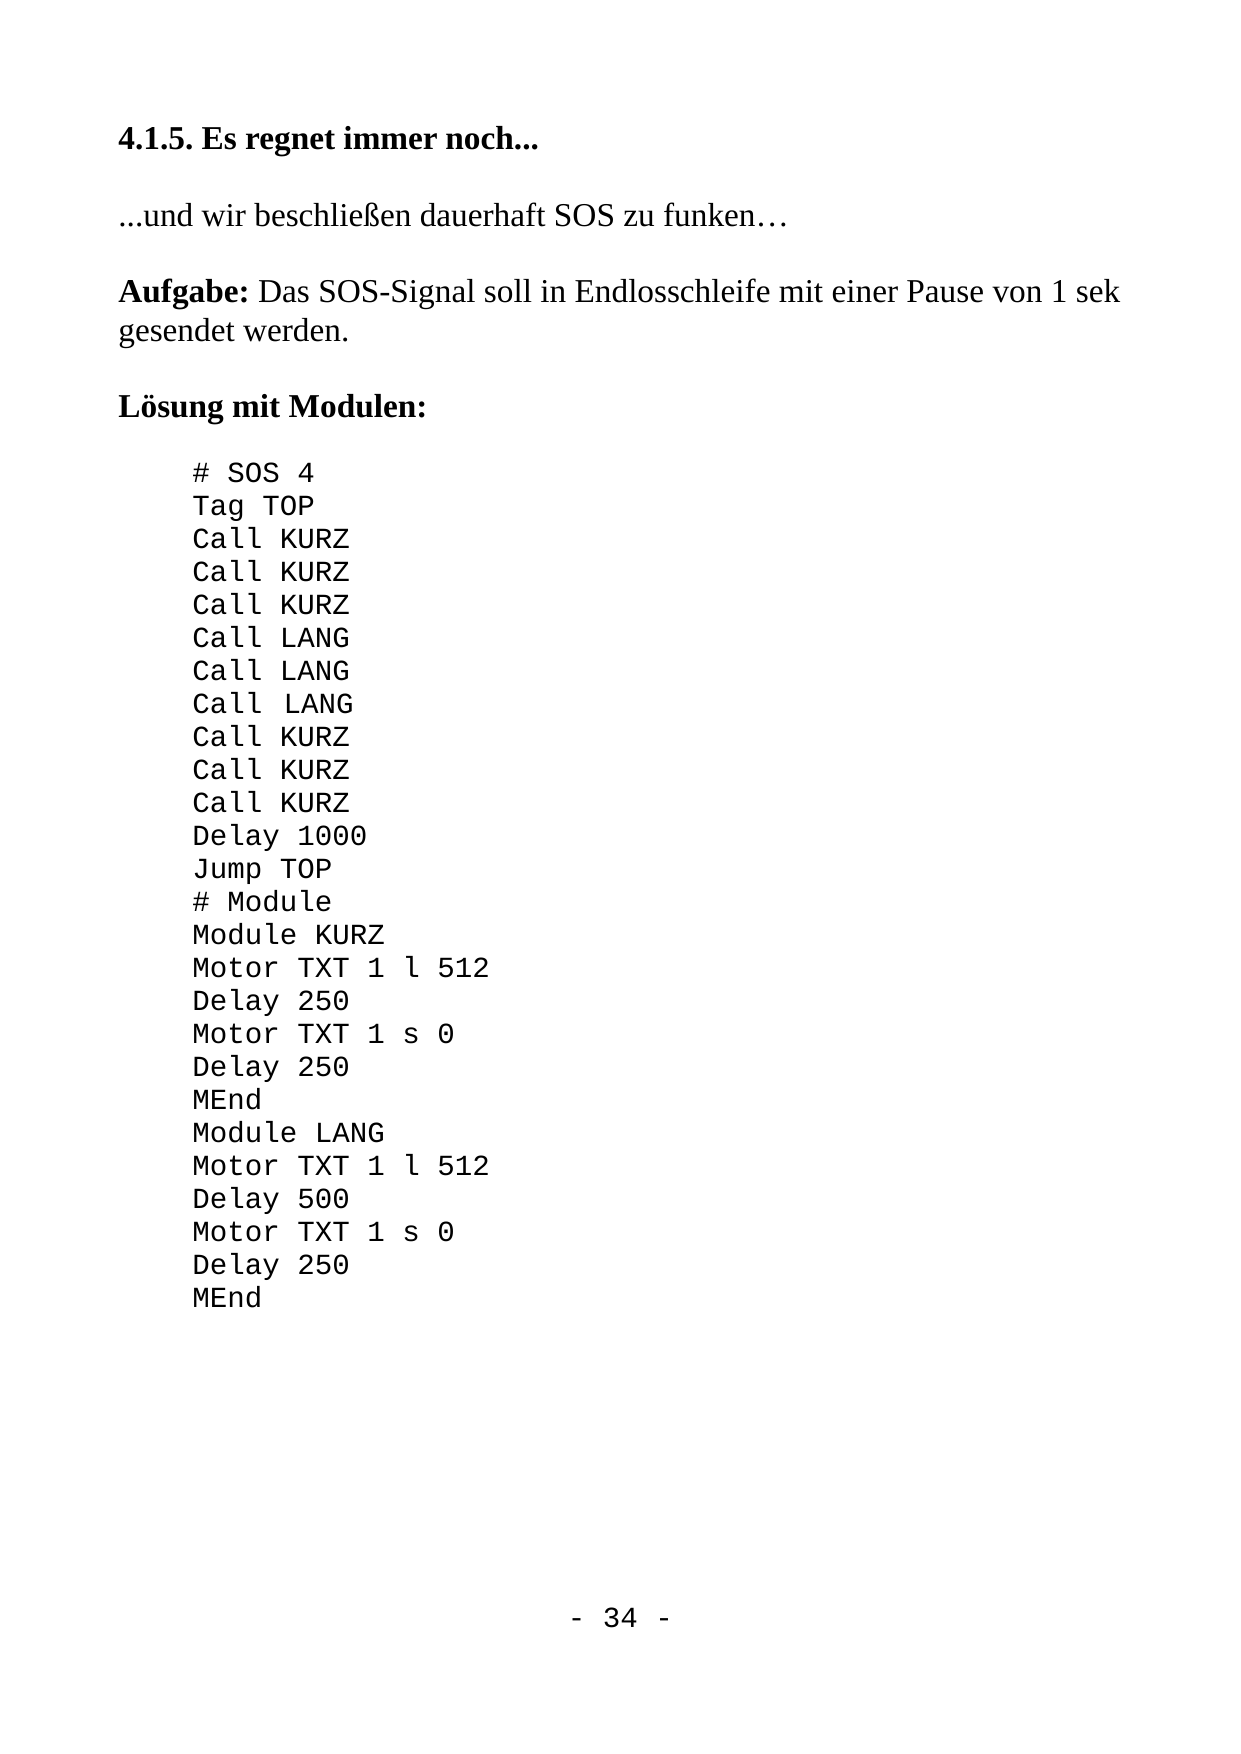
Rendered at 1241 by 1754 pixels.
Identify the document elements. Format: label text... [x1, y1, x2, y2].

text Motor TXT 1 l 512 [118, 1151, 1122, 1184]
text MEnd [118, 1283, 1122, 1316]
text Tag TOP [118, 491, 1122, 524]
text Delay 250 [118, 986, 1122, 1019]
text Delay 250 [118, 1250, 1122, 1283]
text Call KURZ [118, 557, 1122, 590]
text MEnd [118, 1085, 1122, 1118]
text Call KURZ [118, 590, 1122, 623]
text Motor TXT 1 s 0 [118, 1019, 1122, 1052]
text Delay 250 [118, 1052, 1122, 1085]
text 4.1.5. Es regnet immer noch... [118, 118, 1122, 156]
text Lösung mit Modulen: [118, 386, 1122, 425]
text Jump TOP [118, 854, 1122, 887]
text Delay 500 [118, 1184, 1122, 1217]
text Aufgabe: Das SOS-Signal soll in Endlosschleife mit einer Pause von 1 sek gesendet werden. [118, 271, 1122, 348]
text Call KURZ [118, 755, 1122, 788]
text Call LANG [118, 689, 1122, 722]
text Call LANG [118, 623, 1122, 656]
text Call KURZ [118, 722, 1122, 755]
text Module KURZ [118, 920, 1122, 953]
text Motor TXT 1 s 0 [118, 1217, 1122, 1250]
text Motor TXT 1 l 512 [118, 953, 1122, 986]
text Call KURZ [118, 788, 1122, 821]
text Module LANG [118, 1118, 1122, 1151]
text Call KURZ [118, 524, 1122, 557]
text Call LANG [118, 656, 1122, 689]
text # Module [118, 887, 1122, 920]
text ...und wir beschließen dauerhaft SOS zu funken… [118, 195, 1122, 233]
text Delay 1000 [118, 821, 1122, 854]
text # SOS 4 [118, 458, 1122, 491]
